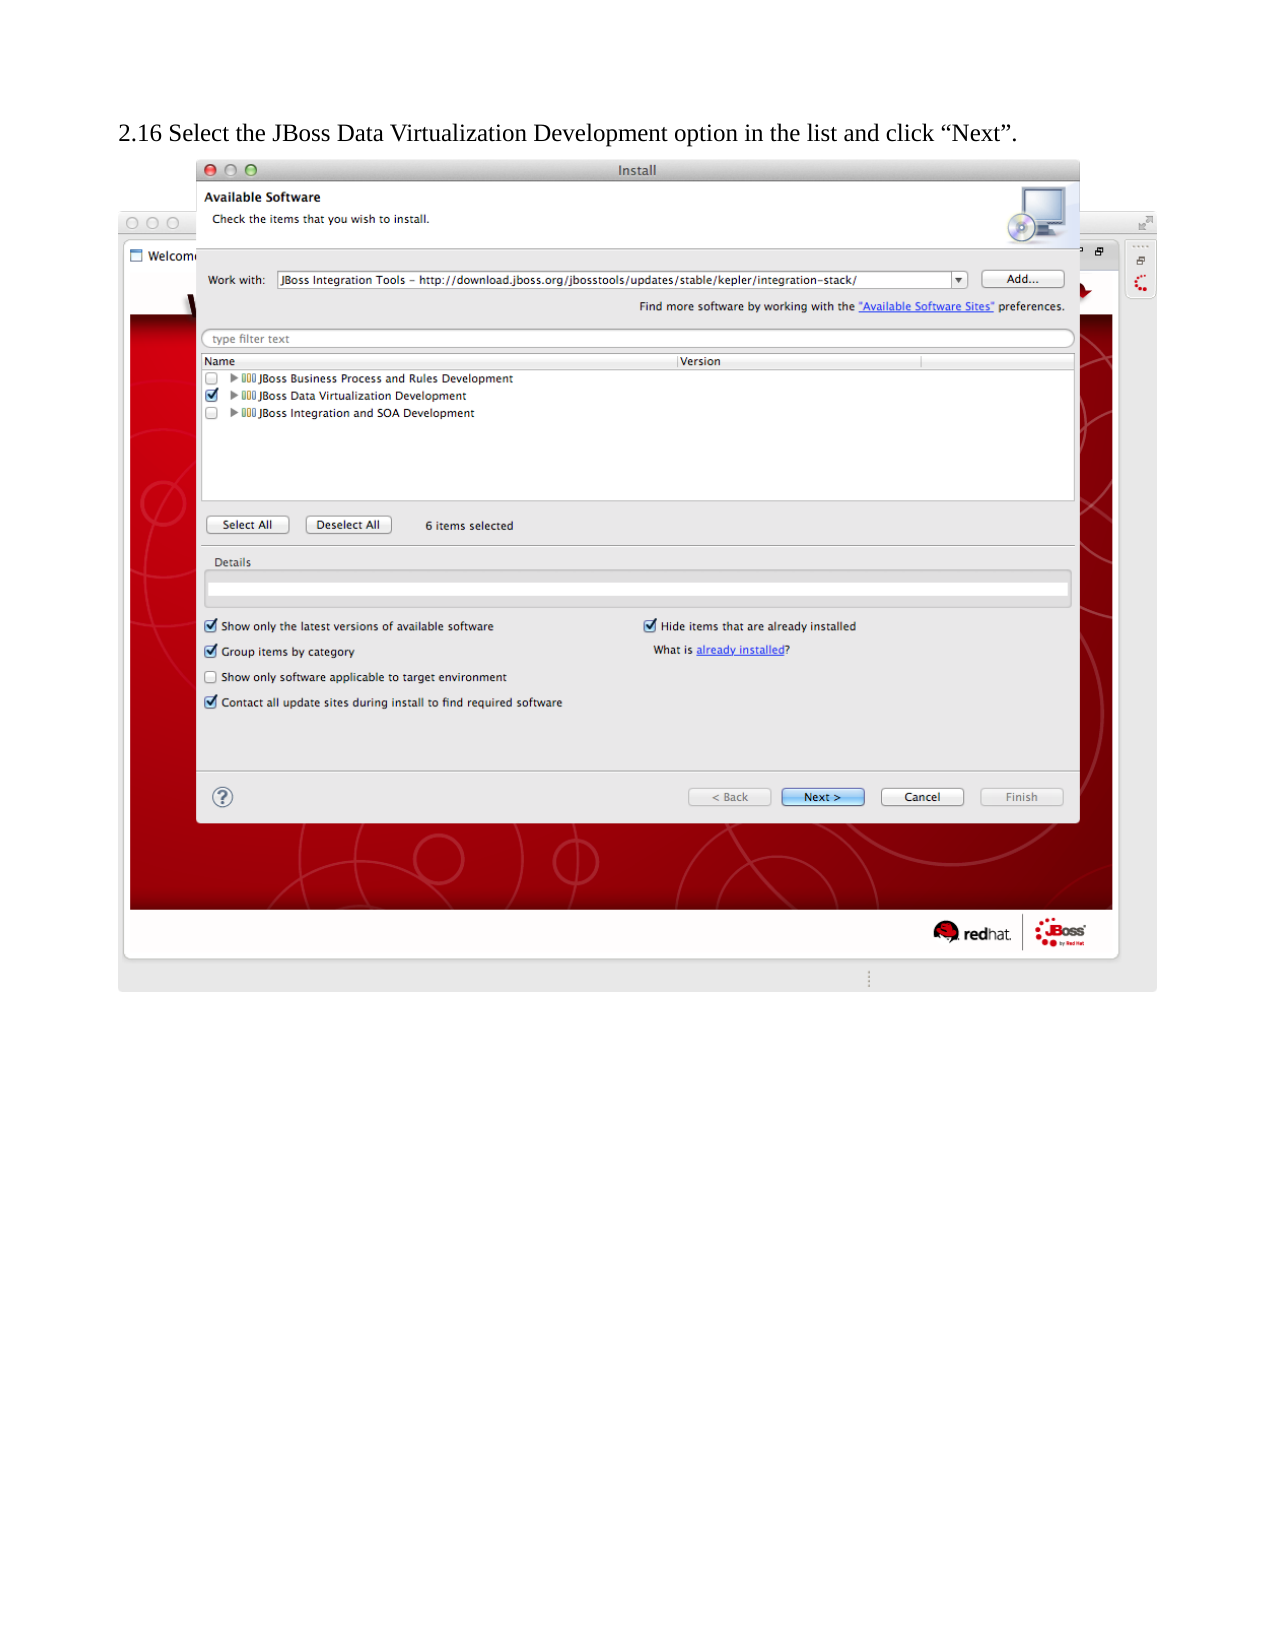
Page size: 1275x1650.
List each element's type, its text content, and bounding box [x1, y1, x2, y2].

picture [118, 159, 1157, 992]
text 2.16 Select the JBoss Data Virtualization Development option in the list and click “Next”. [118, 118, 1157, 147]
